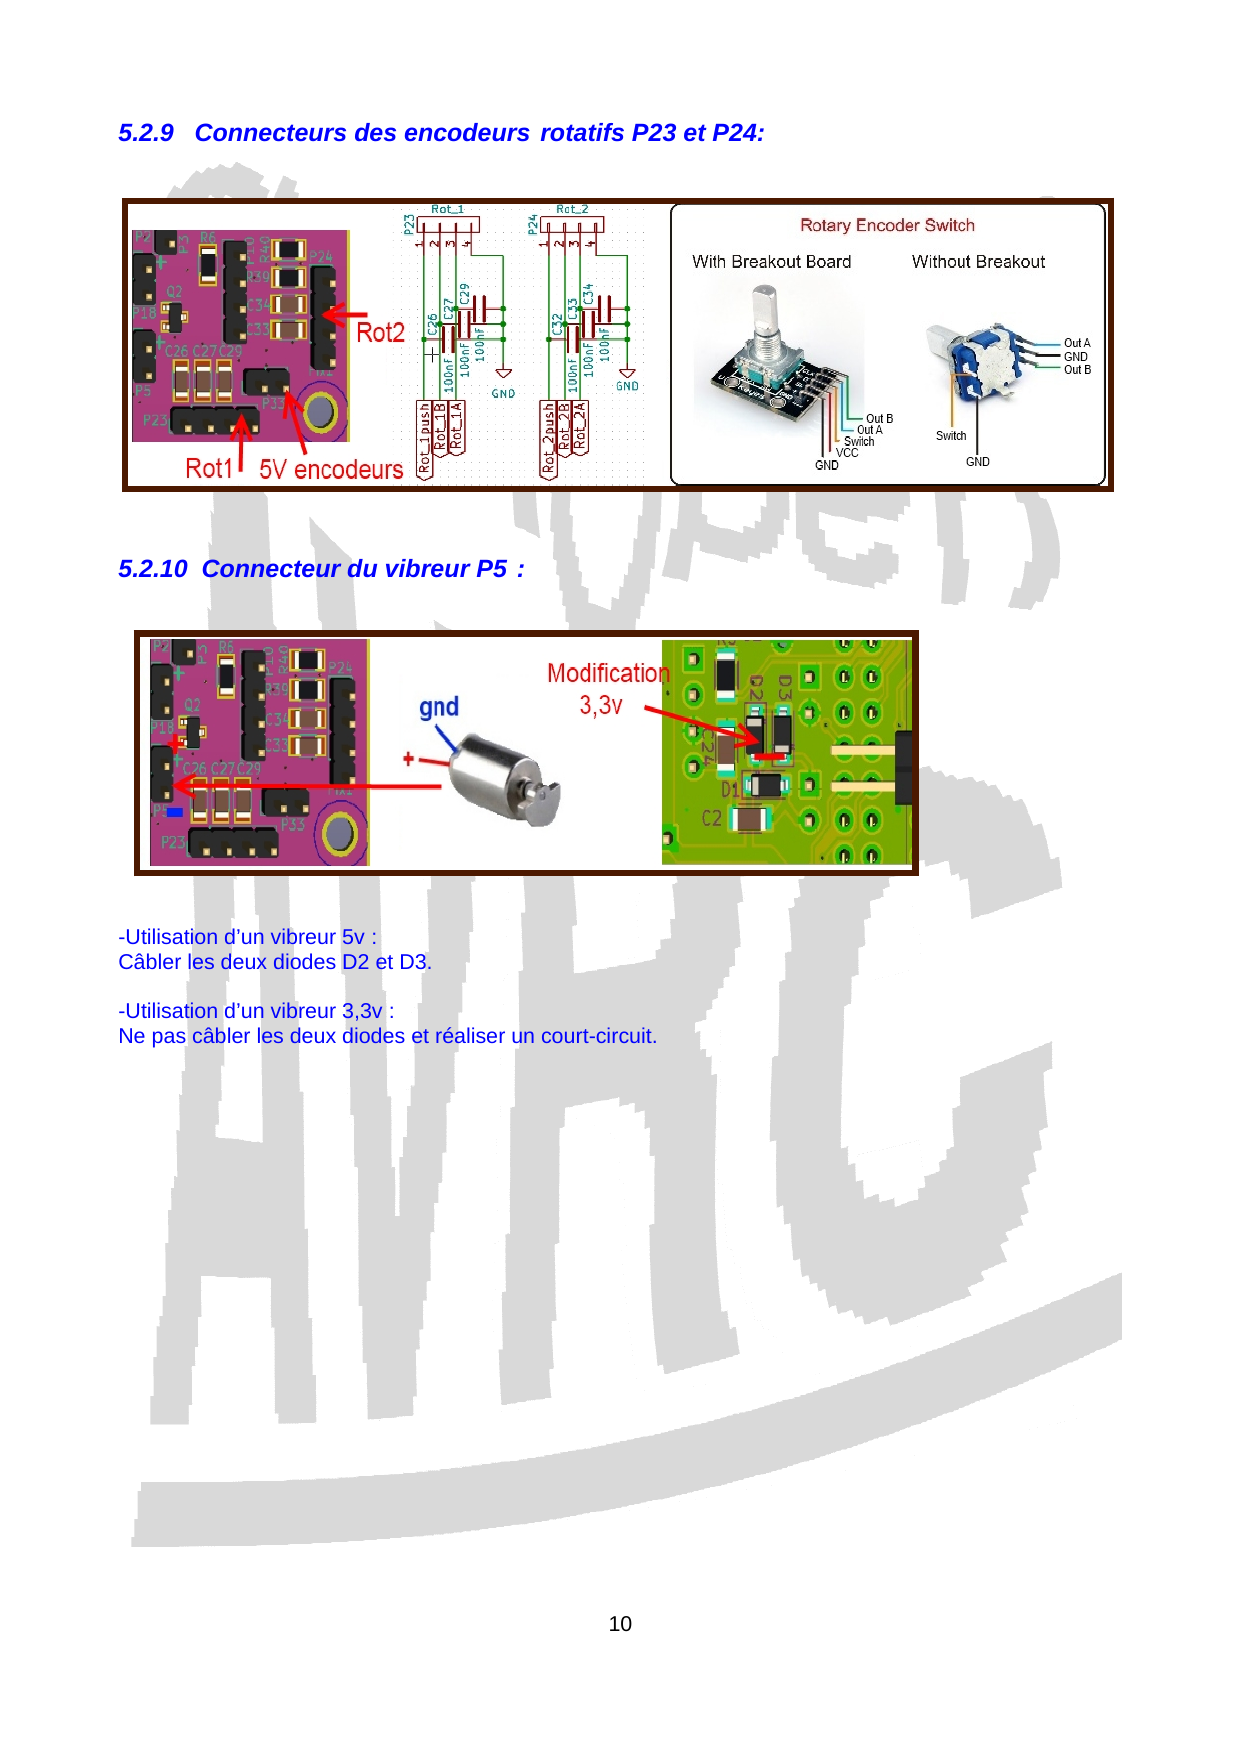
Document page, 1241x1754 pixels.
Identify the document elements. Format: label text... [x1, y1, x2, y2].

text Ne pas câbler les deux diodes et réaliser un court-circuit. [118, 1023, 1122, 1048]
picture [140, 637, 912, 870]
text -Utilisation d’un vibreur 3,3v : [118, 998, 1122, 1023]
subtitle 5.2.9 Connecteurs des encodeurs rotatifs P23 et P24: [118, 118, 1122, 147]
text -Utilisation d’un vibreur 5v : [118, 924, 1122, 949]
subtitle 5.2.10 Connecteur du vibreur P5 : [118, 554, 1122, 583]
text Câbler les deux diodes D2 et D3. [118, 949, 1122, 974]
picture [128, 204, 1108, 486]
